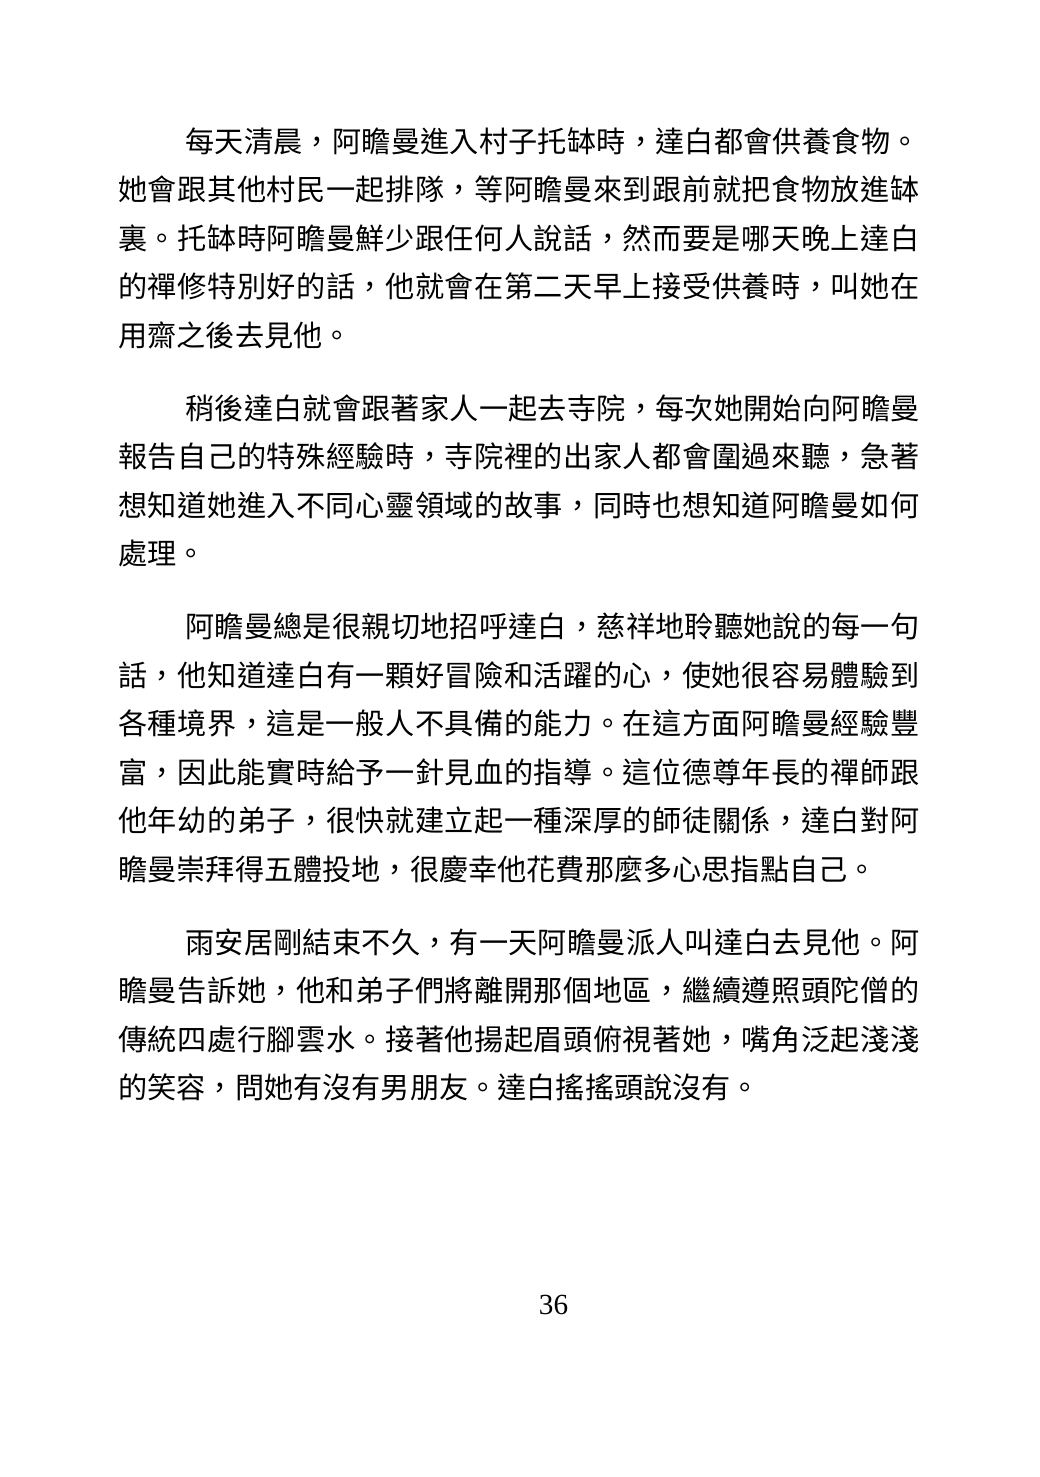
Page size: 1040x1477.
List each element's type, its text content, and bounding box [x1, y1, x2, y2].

text 雨安居剛結束不久，有一天阿瞻曼派人叫達白去見他。阿瞻曼告訴她，他和弟子們將離開那個地區，繼續遵照頭陀僧的傳統四處行腳雲水。接著他揚起眉頭俯視著她，嘴角泛起淺淺的笑容，問她有沒有男朋友。達白搖搖頭說沒有。 [118, 919, 921, 1107]
text 阿瞻曼總是很親切地招呼達白，慈祥地聆聽她說的每一句話，他知道達白有一顆好冒險和活躍的心，使她很容易體驗到各種境界，這是一般人不具備的能力。在這方面阿瞻曼經驗豐富，因此能實時給予一針見血的指導。這位德尊年長的禪師跟他年幼的弟子，很快就建立起一種深厚的師徒關係，達白對阿瞻曼崇拜得五體投地，很慶幸他花費那麼多心思指點自己。 [118, 604, 921, 889]
text 每天清晨，阿瞻曼進入村子托缽時，達白都會供養食物。她會跟其他村民一起排隊，等阿瞻曼來到跟前就把食物放進缽裏。托缽時阿瞻曼鮮少跟任何人說話，然而要是哪天晚上達白的禪修特別好的話，他就會在第二天早上接受供養時，叫她在用齋之後去見他。 [118, 118, 921, 354]
text 稍後達白就會跟著家人一起去寺院，每次她開始向阿瞻曼報告自己的特殊經驗時，寺院裡的出家人都會圍過來聽，急著想知道她進入不同心靈領域的故事，同時也想知道阿瞻曼如何處理。 [118, 385, 921, 573]
